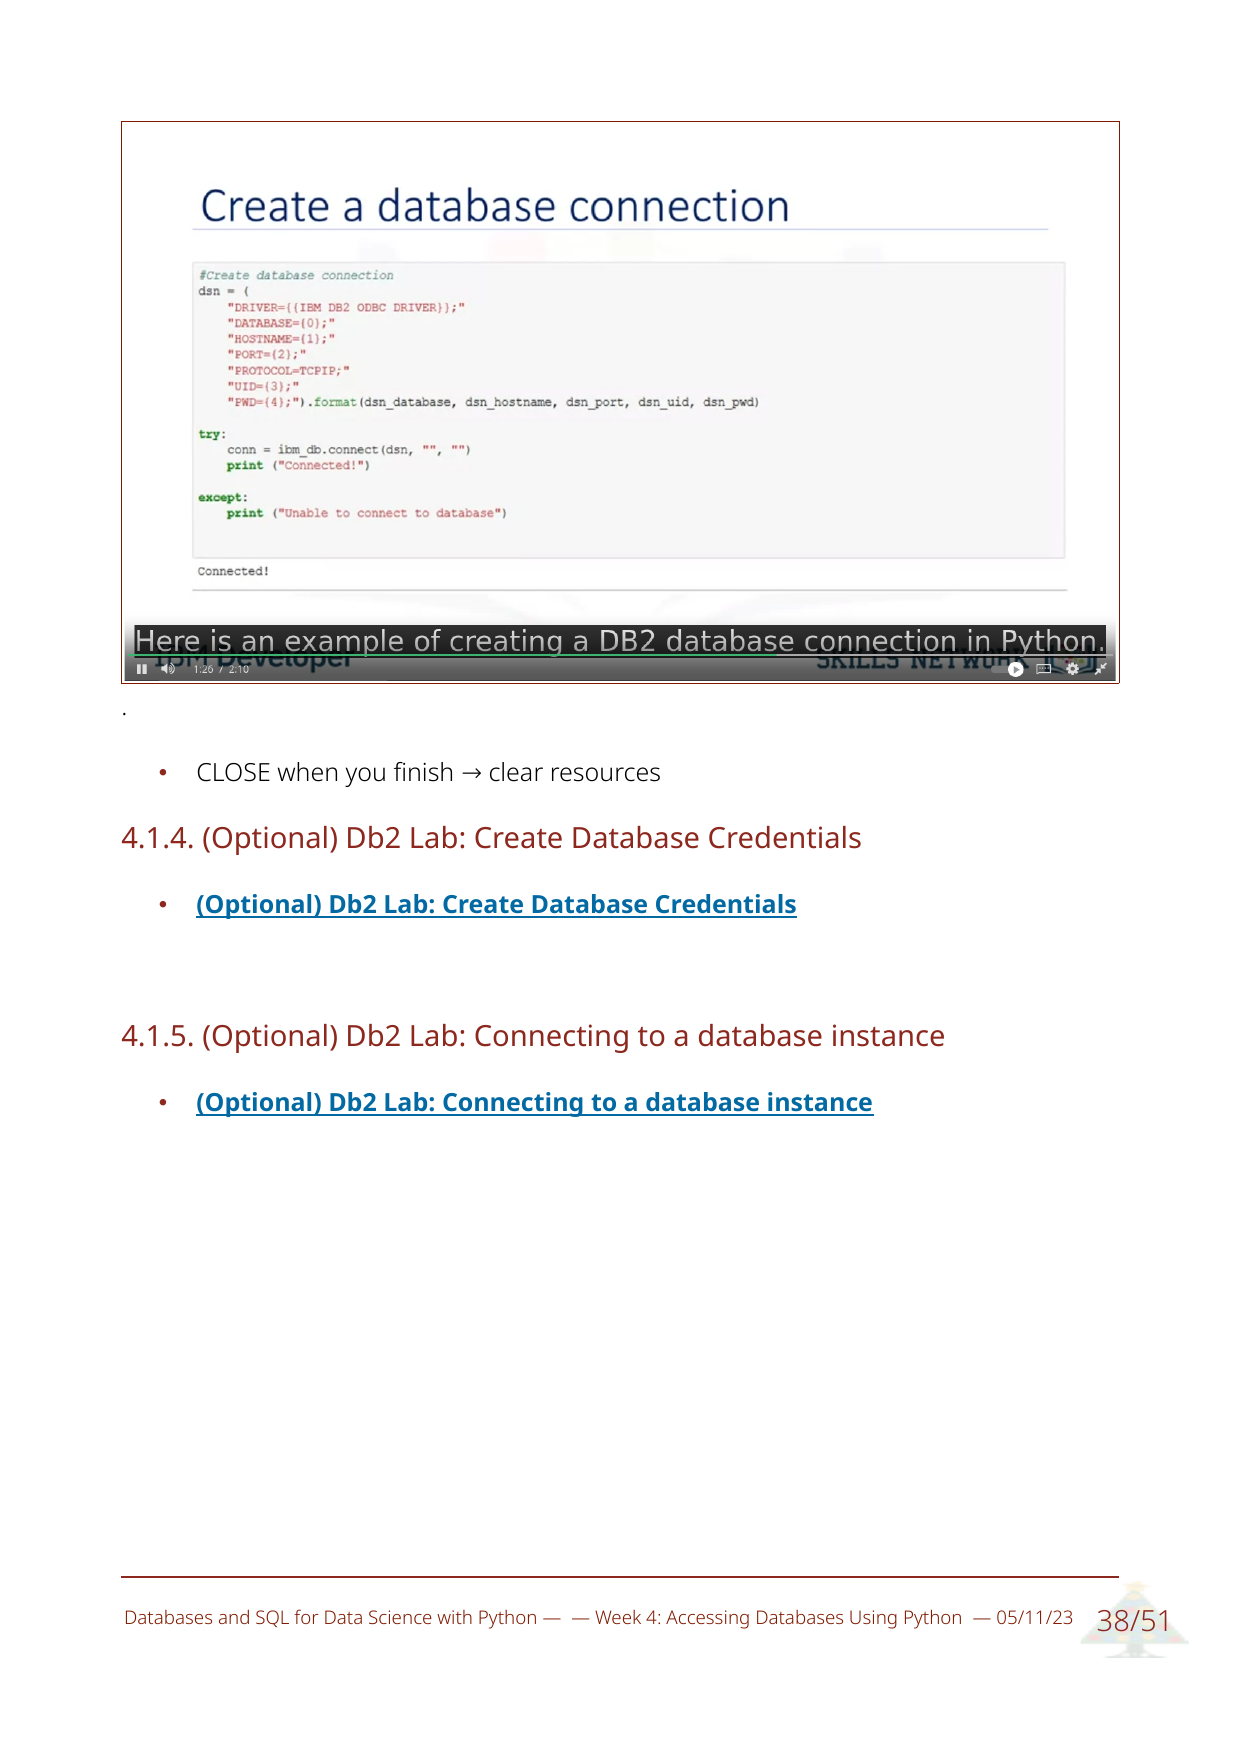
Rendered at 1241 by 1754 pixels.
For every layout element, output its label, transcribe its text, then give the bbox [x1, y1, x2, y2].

text [122, 122, 1119, 683]
list CLOSE when you finish → clear resources [158, 754, 1119, 788]
list (Optional) Db2 Lab: Connecting to a database instance [158, 1085, 1119, 1119]
picture [124, 124, 1116, 681]
subtitle (Optional) Db2 Lab: Create Database Credentials [121, 817, 1119, 857]
list (Optional) Db2 Lab: Create Database Credentials [158, 887, 1119, 921]
subtitle (Optional) Db2 Lab: Connecting to a database instance [121, 1015, 1119, 1055]
text . [121, 684, 1119, 723]
